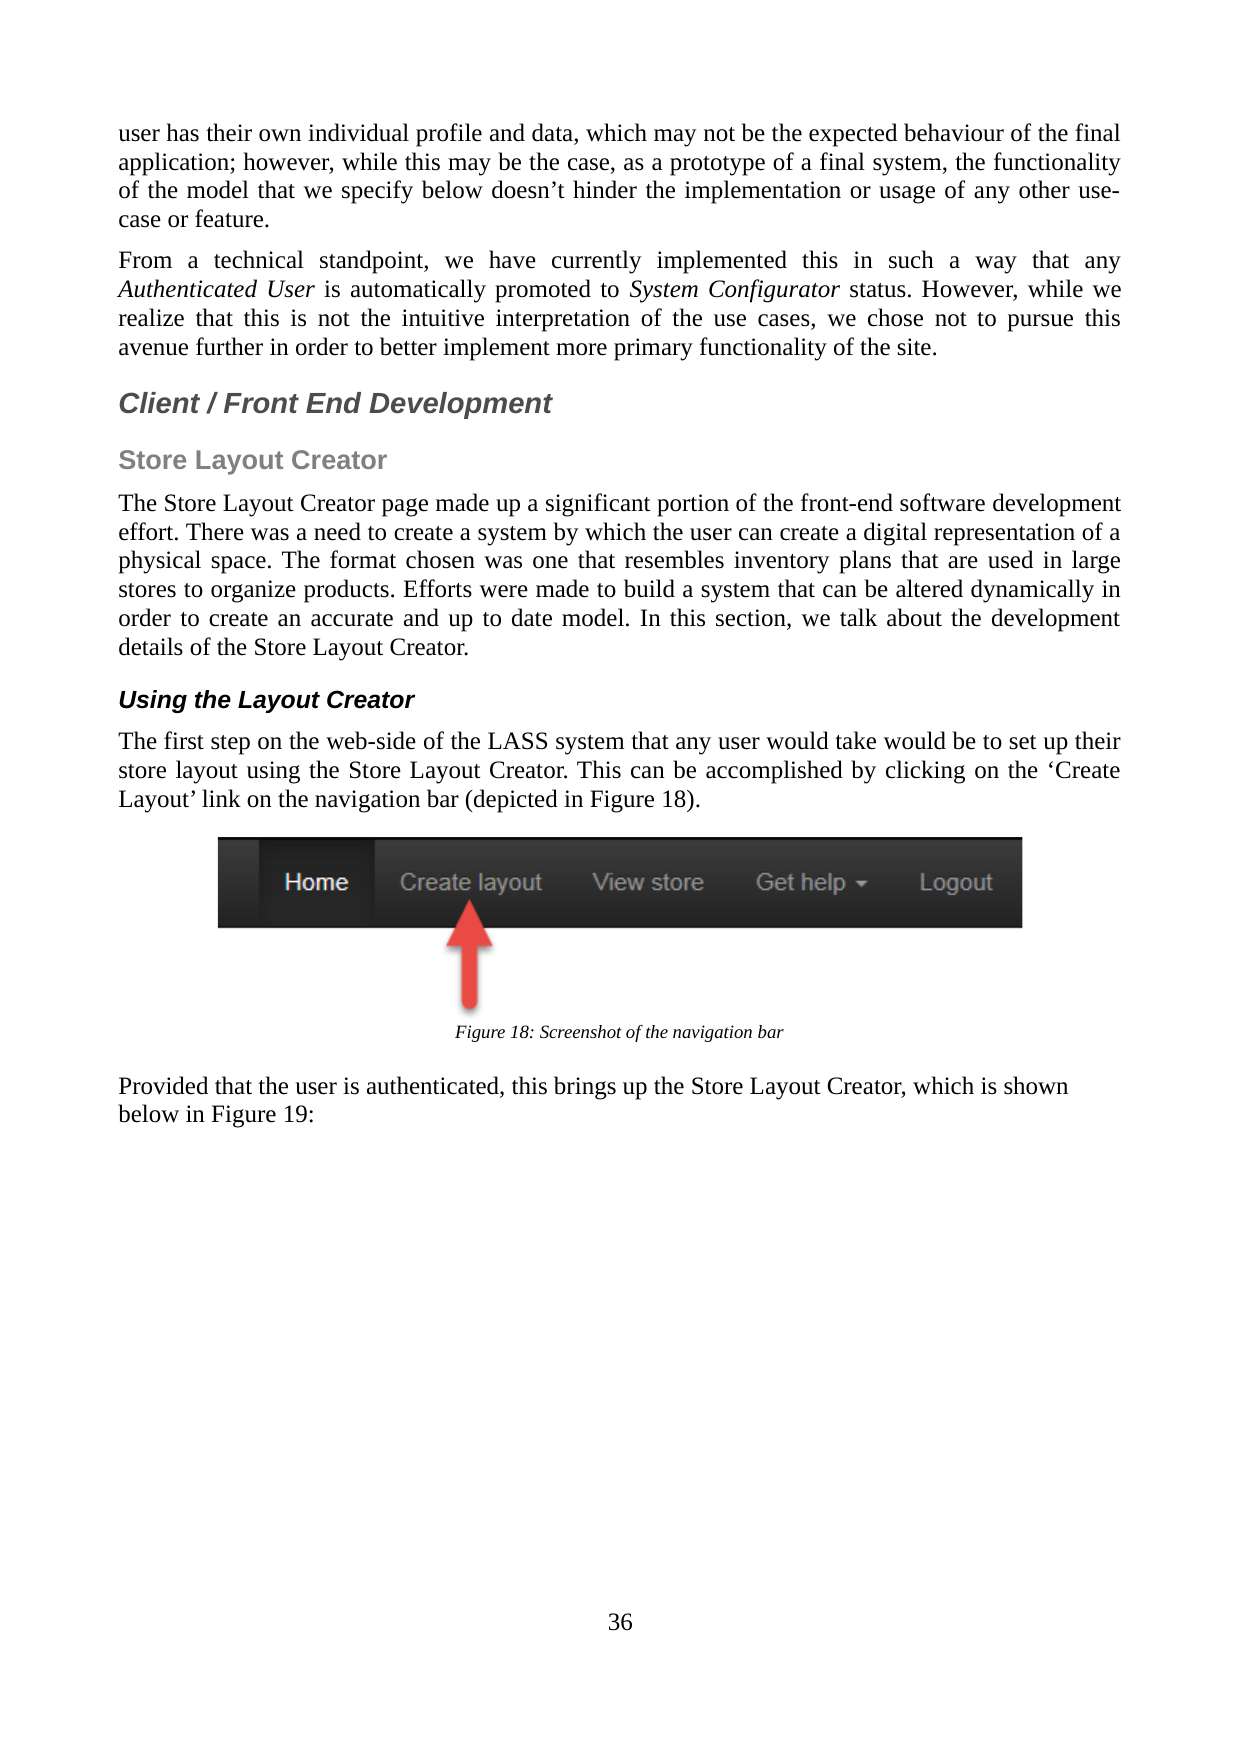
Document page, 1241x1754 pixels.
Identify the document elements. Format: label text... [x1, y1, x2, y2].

subtitle Store Layout Creator [118, 444, 1122, 475]
text Provided that the user is authenticated, this brings up the Store Layout Creator, which is shown below in Figure 19: [118, 1071, 1122, 1128]
subtitle Using the Layout Creator [118, 685, 1122, 714]
text The first step on the web-side of the LASS system that any user would take would be to set up their store layout using the Store Layout Creator. This can be accomplished by clicking on the ‘Create Layout’ link on the navigation bar (depicted in Figure 18). [118, 726, 1122, 813]
text user has their own individual profile and data, which may not be the expected behaviour of the final application; however, while this may be the case, as a prototype of a final system, the functionality of the model that we specify below doesn’t hinder the implementation or usage of any other use-case or feature. [118, 118, 1122, 233]
text The Store Layout Creator page made up a significant portion of the front-end software development effort. There was a need to create a system by which the user can create a digital representation of a physical space. The format chosen was one that resembles inventory plans that are used in large stores to organize products. Efforts were made to build a system that can be altered dynamically in order to create an accurate and up to date model. In this section, we talk about the development details of the Store Layout Creator. [118, 488, 1122, 660]
subtitle Client / Front End Development [118, 386, 1122, 419]
text From a technical standpoint, we have currently implemented this in such a way that any Authenticated User is automatically promoted to System Configurator status. However, while we realize that this is not the intuitive interpretation of the use cases, we chose not to pursue this avenue further in order to better implement more primary functionality of the site. [118, 246, 1122, 361]
picture [217, 837, 1023, 1021]
text Figure 18: Screenshot of the navigation bar [218, 1021, 1022, 1042]
